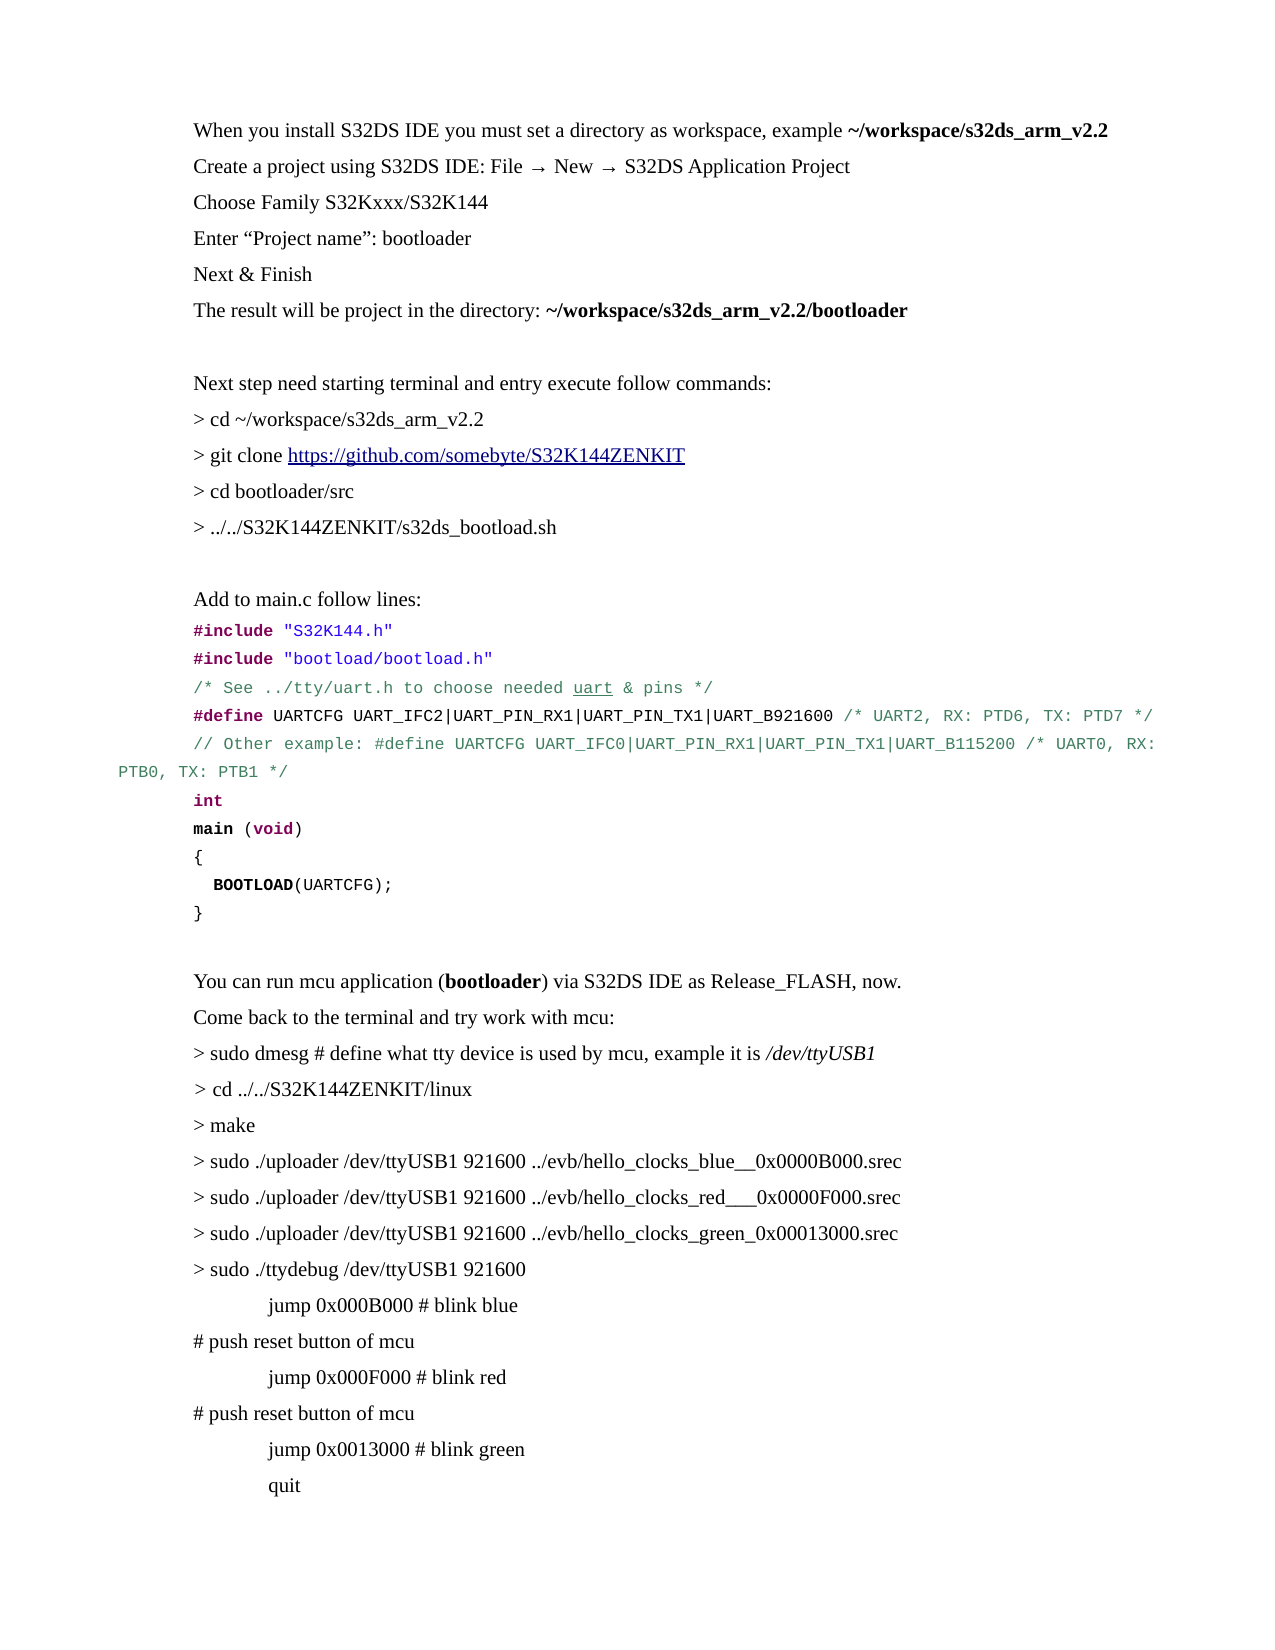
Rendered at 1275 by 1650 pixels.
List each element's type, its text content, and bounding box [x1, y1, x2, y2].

text > ../../S32K144ZENKIT/s32ds_bootload.sh [118, 514, 1157, 539]
text > sudo dmesg # define what tty device is used by mcu, example it is /dev/ttyUSB1 [118, 1041, 1157, 1065]
text Add to main.c follow lines: [118, 587, 1157, 611]
text > sudo ./uploader /dev/ttyUSB1 921600 ../evb/hello_clocks_red___0x0000F000.srec [118, 1185, 1157, 1209]
text // Other example: #define UARTCFG UART_IFC0|UART_PIN_RX1|UART_PIN_TX1|UART_B115200 /* UART0, RX: PTB0, TX: PTB1 */ [118, 736, 1157, 783]
text /* See ../tty/uart.h to choose needed uart & pins */ [118, 679, 1157, 698]
text > cd ../../S32K144ZENKIT/linux [118, 1077, 1157, 1101]
text quit [118, 1473, 1157, 1497]
text jump 0x000F000 # blink red [118, 1365, 1157, 1389]
text # push reset button of mcu [118, 1401, 1157, 1425]
text When you install S32DS IDE you must set a directory as workspace, example ~/workspace/s32ds_arm_v2.2 [118, 118, 1157, 142]
text Choose Family S32Kxxx/S32K144 [118, 190, 1157, 214]
text jump 0x0013000 # blink green [118, 1437, 1157, 1461]
text > git clone https://github.com/somebyte/S32K144ZENKIT [118, 442, 1157, 467]
text int [118, 792, 1157, 811]
text > sudo ./uploader /dev/ttyUSB1 921600 ../evb/hello_clocks_green_0x00013000.srec [118, 1221, 1157, 1245]
text Come back to the terminal and try work with mcu: [118, 1005, 1157, 1029]
text #include "S32K144.h" [118, 623, 1157, 642]
text > sudo ./ttydebug /dev/ttyUSB1 921600 [118, 1257, 1157, 1281]
text Next step need starting terminal and entry execute follow commands: [118, 370, 1157, 394]
text Create a project using S32DS IDE: File → New → S32DS Application Project [118, 154, 1157, 178]
text { [118, 848, 1157, 867]
text Enter “Project name”: bootloader [118, 226, 1157, 250]
text > make [118, 1113, 1157, 1137]
text } [118, 905, 1157, 924]
text Next & Finish [118, 262, 1157, 286]
text You can run mcu application (bootloader) via S32DS IDE as Release_FLASH, now. [118, 969, 1157, 993]
text #include "bootload/bootload.h" [118, 651, 1157, 670]
text jump 0x000B000 # blink blue [118, 1293, 1157, 1317]
text The result will be project in the directory: ~/workspace/s32ds_arm_v2.2/bootloader [118, 298, 1157, 322]
text main (void) [118, 820, 1157, 839]
text # push reset button of mcu [118, 1329, 1157, 1353]
text > cd ~/workspace/s32ds_arm_v2.2 [118, 406, 1157, 431]
text > cd bootloader/src [118, 478, 1157, 503]
text BOOTLOAD(UARTCFG); [118, 877, 1157, 896]
text > sudo ./uploader /dev/ttyUSB1 921600 ../evb/hello_clocks_blue__0x0000B000.srec [118, 1149, 1157, 1173]
text #define UARTCFG UART_IFC2|UART_PIN_RX1|UART_PIN_TX1|UART_B921600 /* UART2, RX: PTD6, TX: PTD7 */ [118, 707, 1157, 726]
